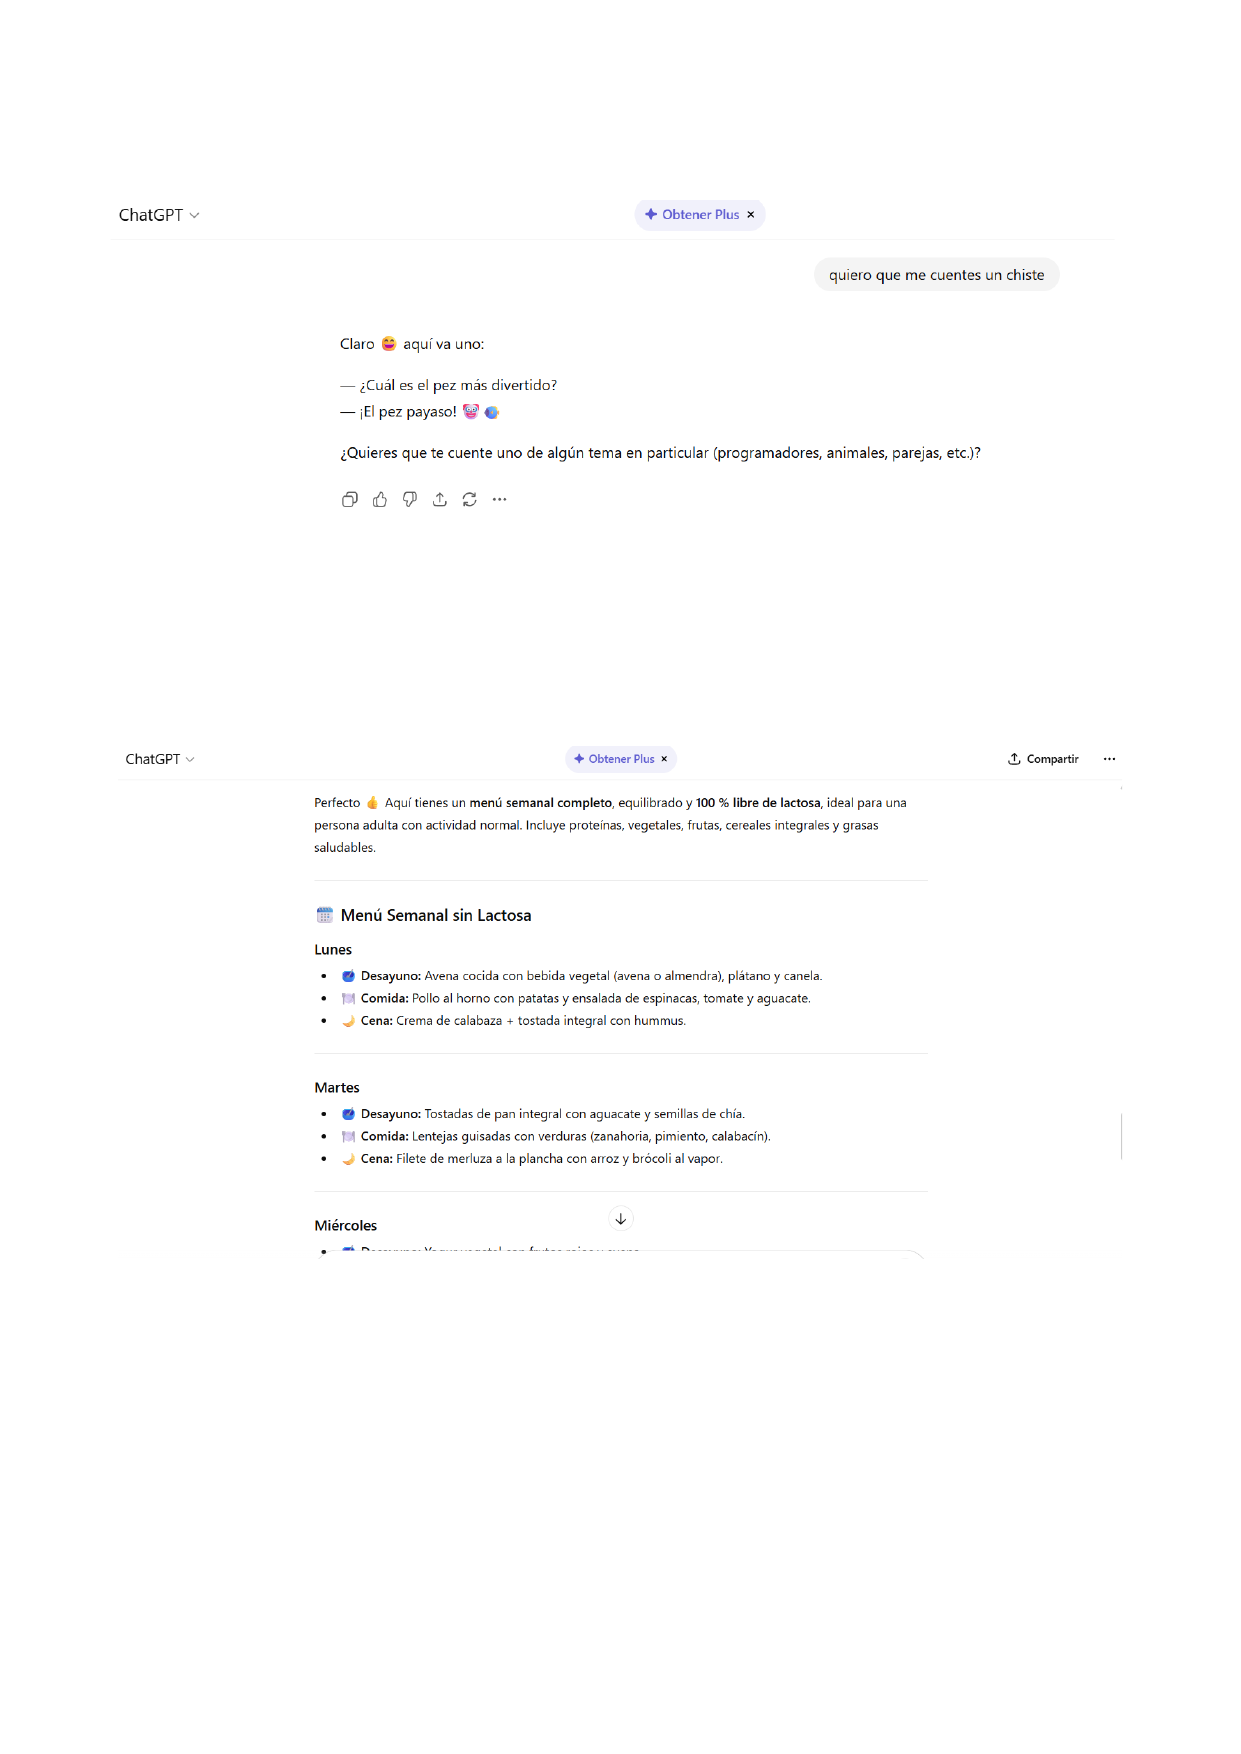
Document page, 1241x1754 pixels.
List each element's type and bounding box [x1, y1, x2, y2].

picture [110, 200, 1115, 603]
picture [118, 746, 1123, 1259]
